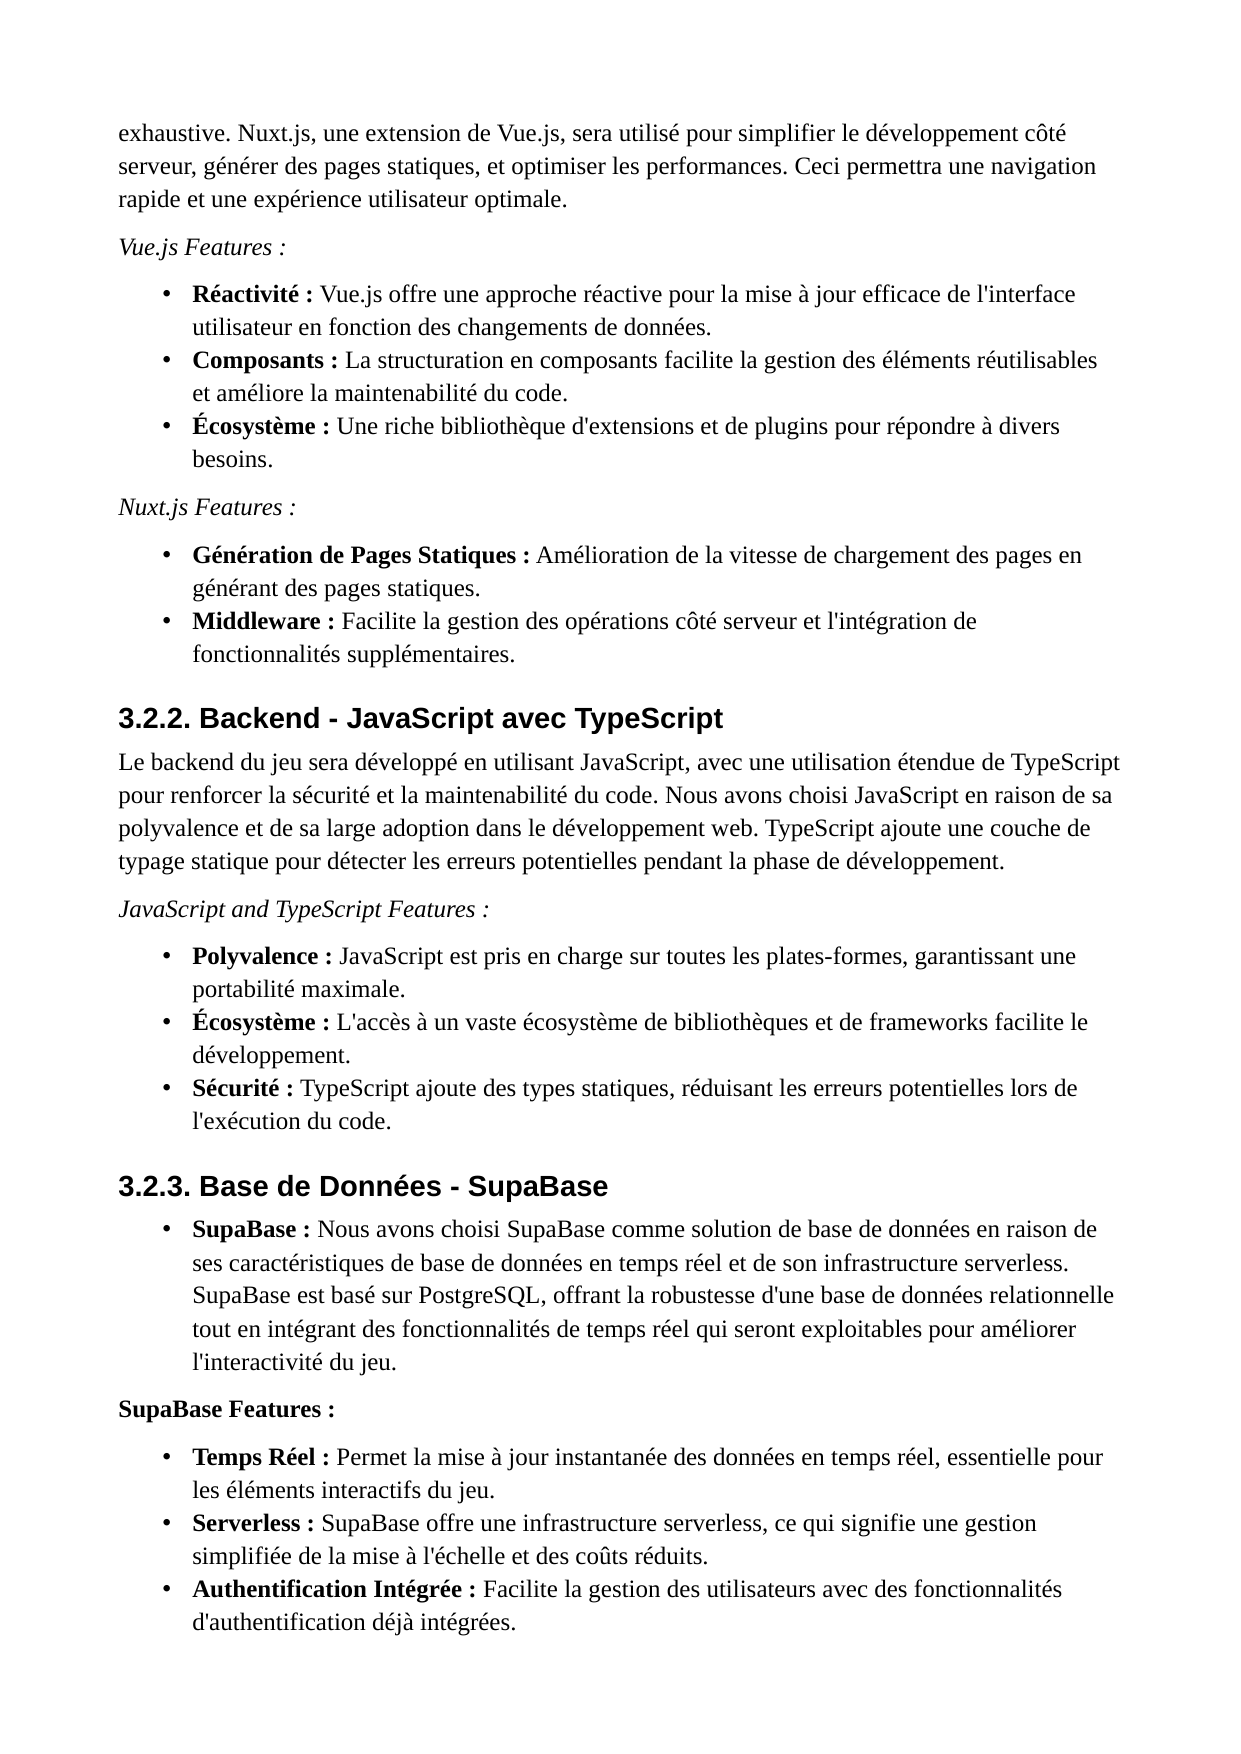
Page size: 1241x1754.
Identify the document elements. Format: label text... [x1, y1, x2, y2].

list Écosystème : Une riche bibliothèque d'extensions et de plugins pour répondre à divers besoins. [162, 411, 1122, 473]
text SupaBase Features : [118, 1394, 1122, 1423]
text exhaustive. Nuxt.js, une extension de Vue.js, sera utilisé pour simplifier le développement côté serveur, générer des pages statiques, et optimiser les performances. Ceci permettra une navigation rapide et une expérience utilisateur optimale. [118, 118, 1122, 213]
list Réactivité : Vue.js offre une approche réactive pour la mise à jour efficace de l'interface utilisateur en fonction des changements de données. [162, 279, 1122, 341]
subtitle 3.2.2. Backend - JavaScript avec TypeScript [118, 701, 1122, 734]
list Génération de Pages Statiques : Amélioration de la vitesse de chargement des pages en générant des pages statiques. [162, 540, 1122, 601]
text Le backend du jeu sera développé en utilisant JavaScript, avec une utilisation étendue de TypeScript pour renforcer la sécurité et la maintenabilité du code. Nous avons choisi JavaScript en raison de sa polyvalence et de sa large adoption dans le développement web. TypeScript ajoute une couche de typage statique pour détecter les erreurs potentielles pendant la phase de développement. [118, 747, 1122, 875]
list Composants : La structuration en composants facilite la gestion des éléments réutilisables et améliore la maintenabilité du code. [162, 345, 1122, 407]
list Sécurité : TypeScript ajoute des types statiques, réduisant les erreurs potentielles lors de l'exécution du code. [162, 1073, 1122, 1135]
text Vue.js Features : [118, 232, 1122, 261]
text JavaScript and TypeScript Features : [118, 894, 1122, 922]
list Authentification Intégrée : Facilite la gestion des utilisateurs avec des fonctionnalités d'authentification déjà intégrées. [162, 1574, 1122, 1636]
list Polyvalence : JavaScript est pris en charge sur toutes les plates-formes, garantissant une portabilité maximale. [162, 941, 1122, 1003]
list Temps Réel : Permet la mise à jour instantanée des données en temps réel, essentielle pour les éléments interactifs du jeu. [162, 1442, 1122, 1504]
subtitle 3.2.3. Base de Données - SupaBase [118, 1168, 1122, 1202]
list SupaBase : Nous avons choisi SupaBase comme solution de base de données en raison de ses caractéristiques de base de données en temps réel et de son infrastructure serverless. SupaBase est basé sur PostgreSQL, offrant la robustesse d'une base de données relationnelle tout en intégrant des fonctionnalités de temps réel qui seront exploitables pour améliorer l'interactivité du jeu. [162, 1214, 1122, 1375]
text Nuxt.js Features : [118, 492, 1122, 521]
list Écosystème : L'accès à un vaste écosystème de bibliothèques et de frameworks facilite le développement. [162, 1007, 1122, 1069]
list Serverless : SupaBase offre une infrastructure serverless, ce qui signifie une gestion simplifiée de la mise à l'échelle et des coûts réduits. [162, 1508, 1122, 1570]
list Middleware : Facilite la gestion des opérations côté serveur et l'intégration de fonctionnalités supplémentaires. [162, 606, 1122, 667]
